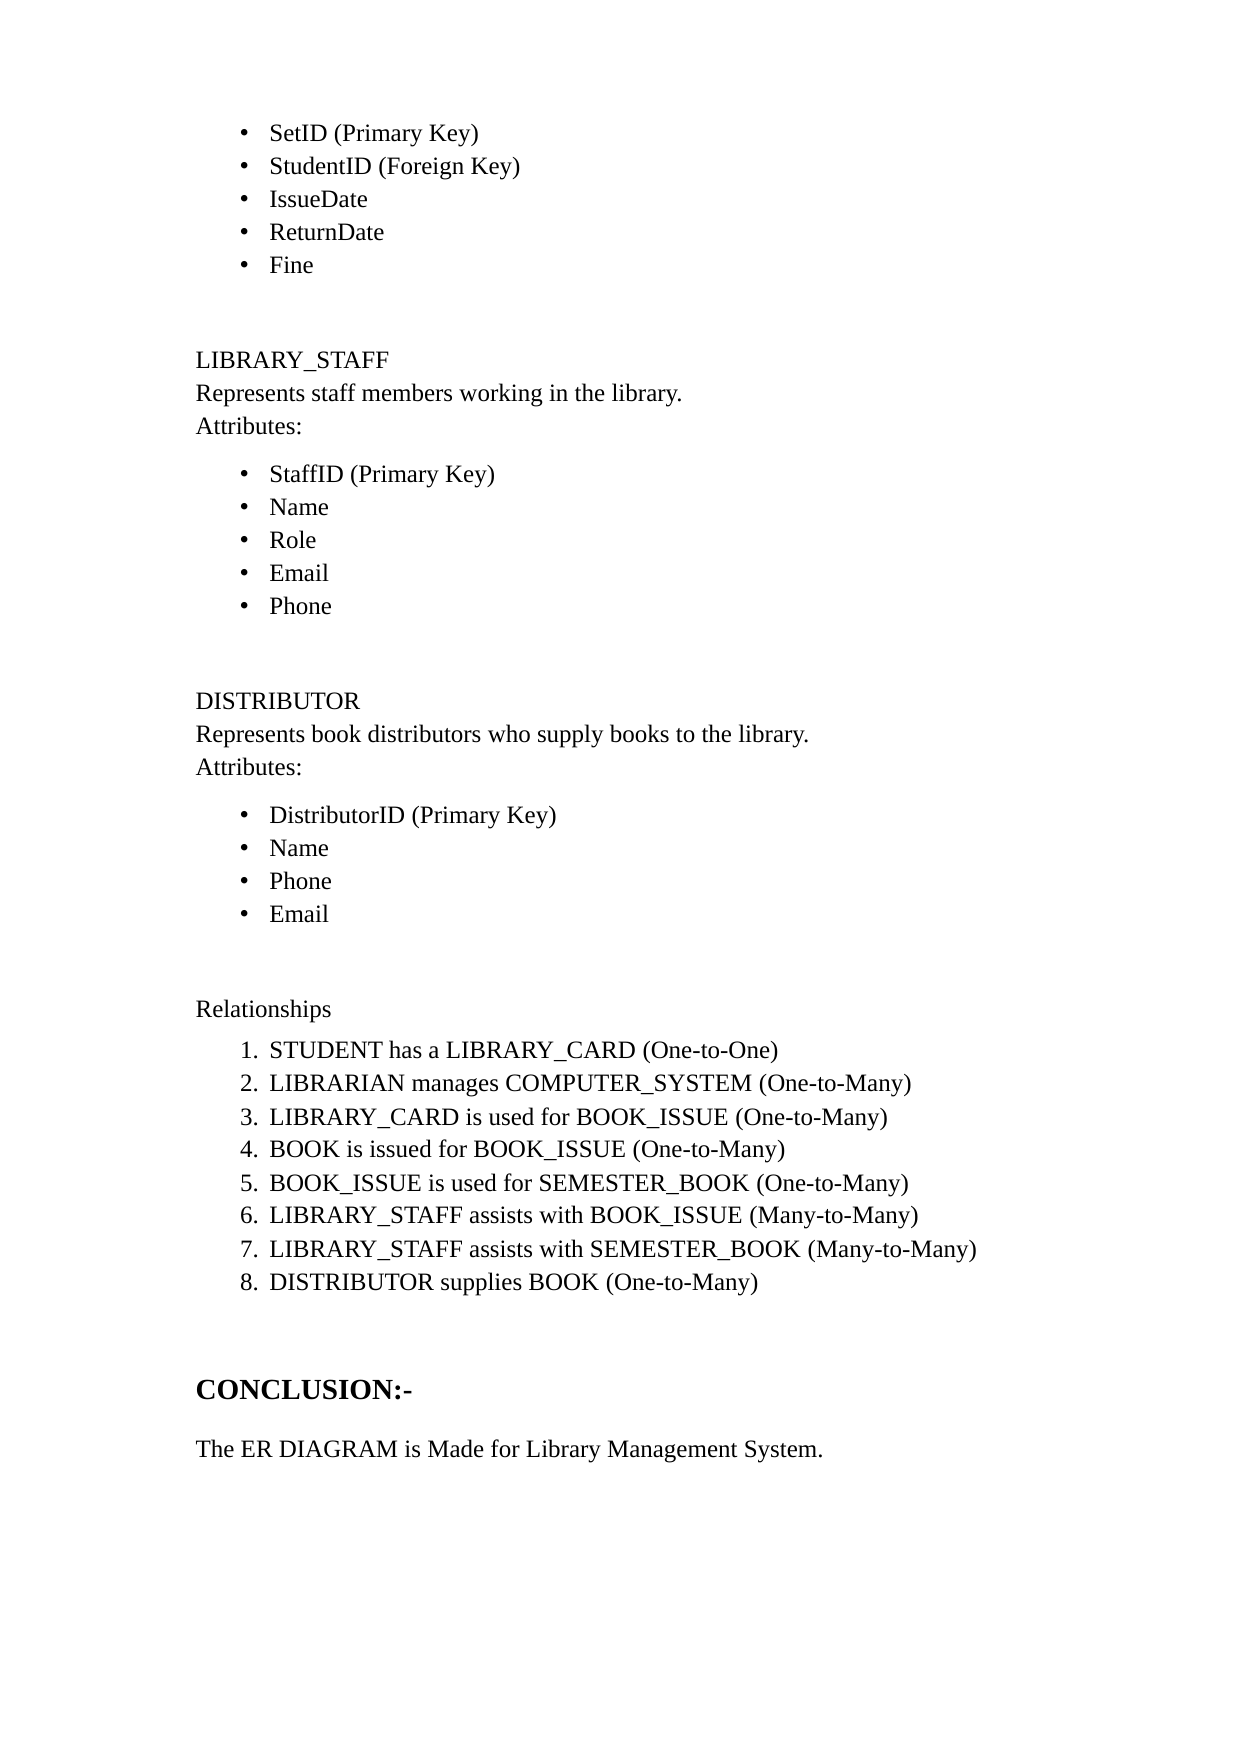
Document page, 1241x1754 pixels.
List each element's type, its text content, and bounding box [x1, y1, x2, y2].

list DistributorID (Primary Key) [240, 800, 1123, 829]
text DISTRIBUTOR Represents book distributors who supply books to the library. Attributes: [195, 686, 1123, 781]
list LIBRARIAN manages COMPUTER_SYSTEM (One-to-Many) [240, 1068, 1123, 1097]
list Fine [240, 250, 1123, 279]
list STUDENT has a LIBRARY_CARD (One-to-One) [240, 1036, 1123, 1064]
list LIBRARY_STAFF assists with SEMESTER_BOOK (Many-to-Many) [240, 1234, 1123, 1262]
list StudentID (Foreign Key) [240, 151, 1123, 180]
text CONCLUSION:- [195, 1372, 1123, 1405]
list Phone [240, 866, 1123, 895]
list Email [240, 558, 1123, 587]
list SetID (Primary Key) [240, 118, 1123, 147]
list Name [240, 833, 1123, 862]
list Name [240, 492, 1123, 521]
list BOOK_ISSUE is used for SEMESTER_BOOK (One-to-Many) [240, 1168, 1123, 1196]
list Role [240, 525, 1123, 554]
list DISTRIBUTOR supplies BOOK (One-to-Many) [240, 1267, 1123, 1295]
list LIBRARY_STAFF assists with BOOK_ISSUE (Many-to-Many) [240, 1201, 1123, 1229]
list IssueDate [240, 184, 1123, 213]
list Phone [240, 591, 1123, 620]
text The ER DIAGRAM is Made for Library Management System. [195, 1434, 1123, 1463]
list Email [240, 899, 1123, 928]
list ReturnDate [240, 217, 1123, 246]
list StaffID (Primary Key) [240, 459, 1123, 488]
subtitle Relationships [195, 994, 1123, 1023]
list LIBRARY_CARD is used for BOOK_ISSUE (One-to-Many) [240, 1102, 1123, 1130]
text LIBRARY_STAFF Represents staff members working in the library. Attributes: [195, 345, 1123, 440]
list BOOK is issued for BOOK_ISSUE (One-to-Many) [240, 1134, 1123, 1163]
